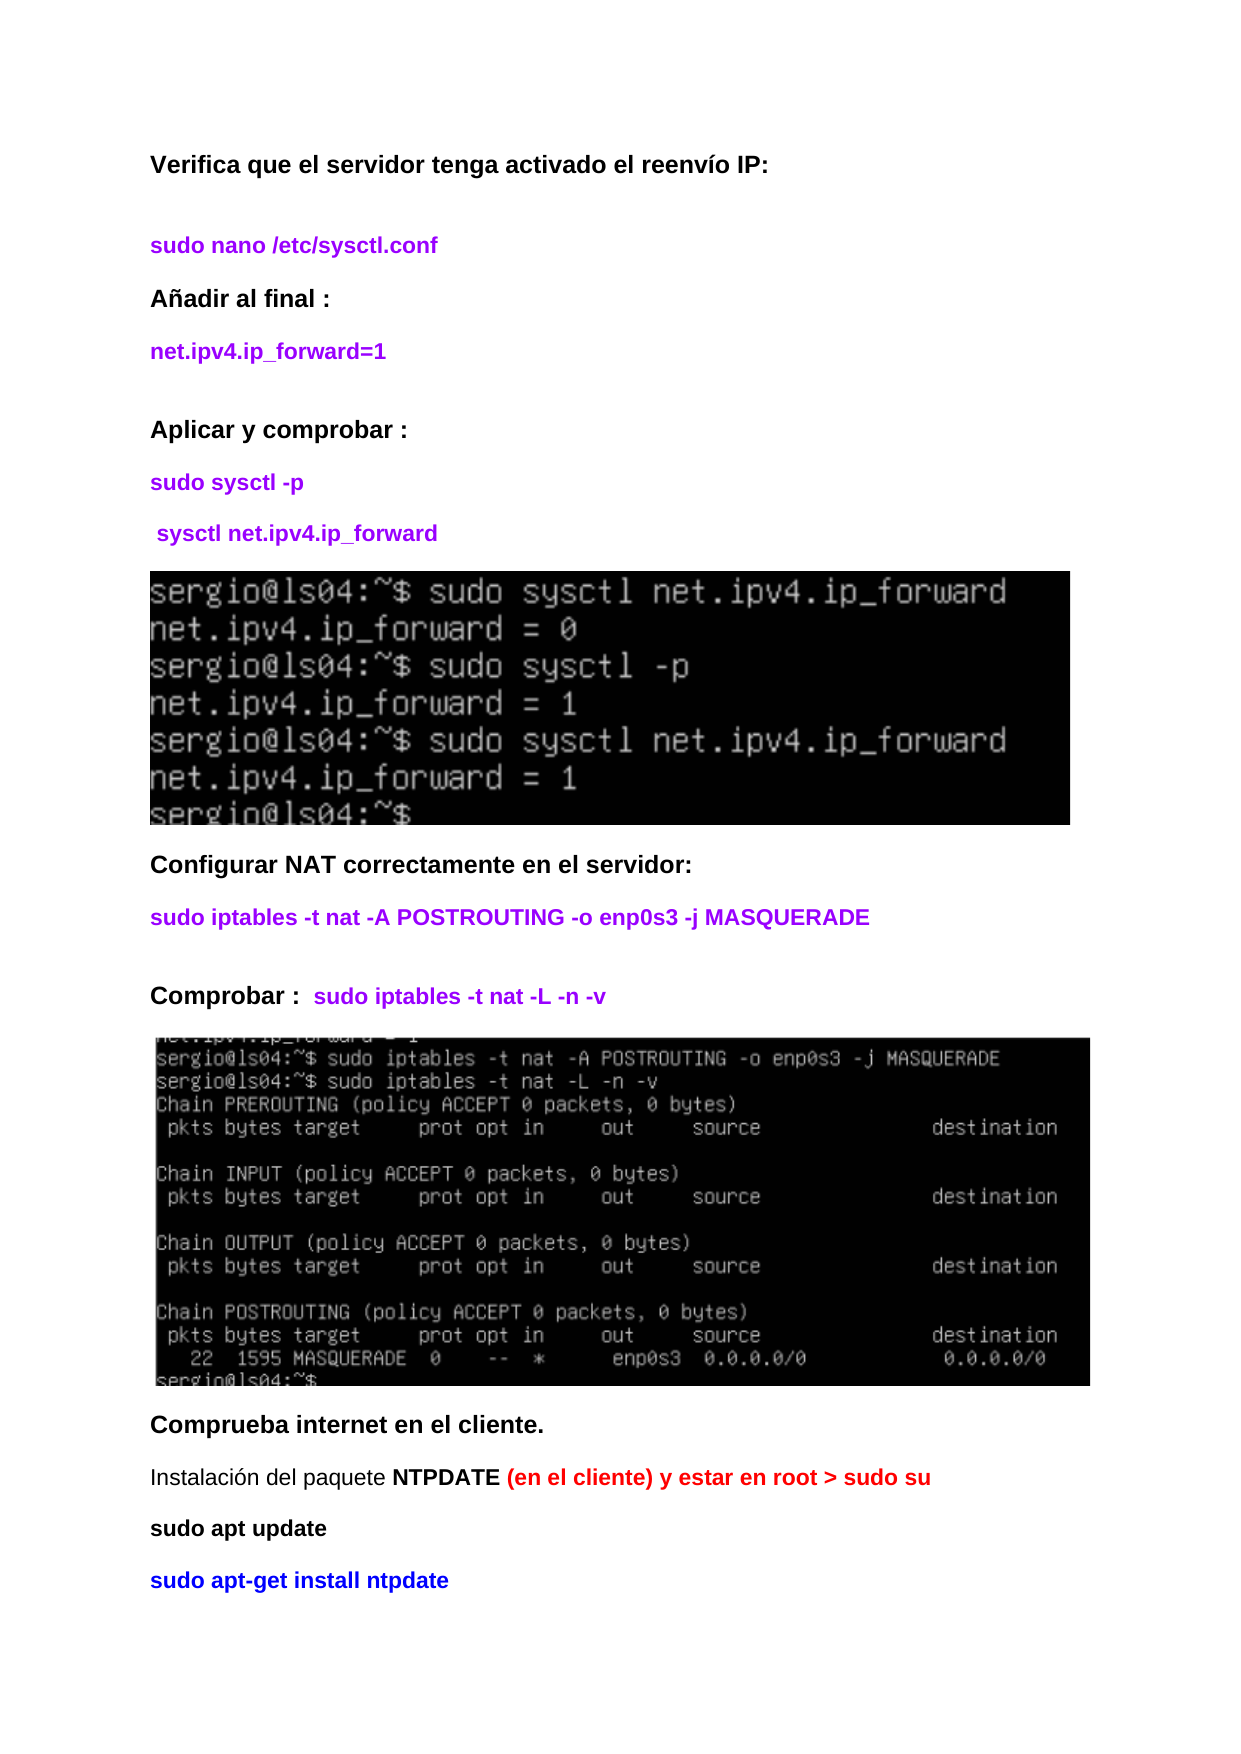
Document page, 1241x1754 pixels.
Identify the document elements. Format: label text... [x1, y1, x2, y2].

text Comprobar : sudo iptables -t nat -L -n -v [150, 981, 1090, 1010]
text sudo sysctl -p [150, 469, 1090, 495]
text sudo nano /etc/sysctl.conf [150, 232, 1090, 259]
text sysctl net.ipv4.ip_forward [150, 520, 1090, 547]
text Verifica que el servidor tenga activado el reenvío IP: [150, 150, 1090, 207]
text Configurar NAT correctamente en el servidor: [150, 850, 1090, 879]
text sudo apt update [150, 1515, 1090, 1542]
text Añadir al final : [150, 284, 1090, 313]
text net.ipv4.ip_forward=1 [150, 338, 1090, 390]
text sudo iptables -t nat -A POSTROUTING -o enp0s3 -j MASQUERADE [150, 904, 1090, 956]
text Aplicar y comprobar : [150, 415, 1090, 444]
text Comprueba internet en el cliente. [150, 1410, 1090, 1439]
picture [150, 571, 1071, 825]
text sudo apt-get install ntpdate [150, 1567, 1090, 1593]
picture [150, 1035, 1091, 1386]
text Instalación del paquete NTPDATE (en el cliente) y estar en root > sudo su [150, 1464, 1090, 1490]
